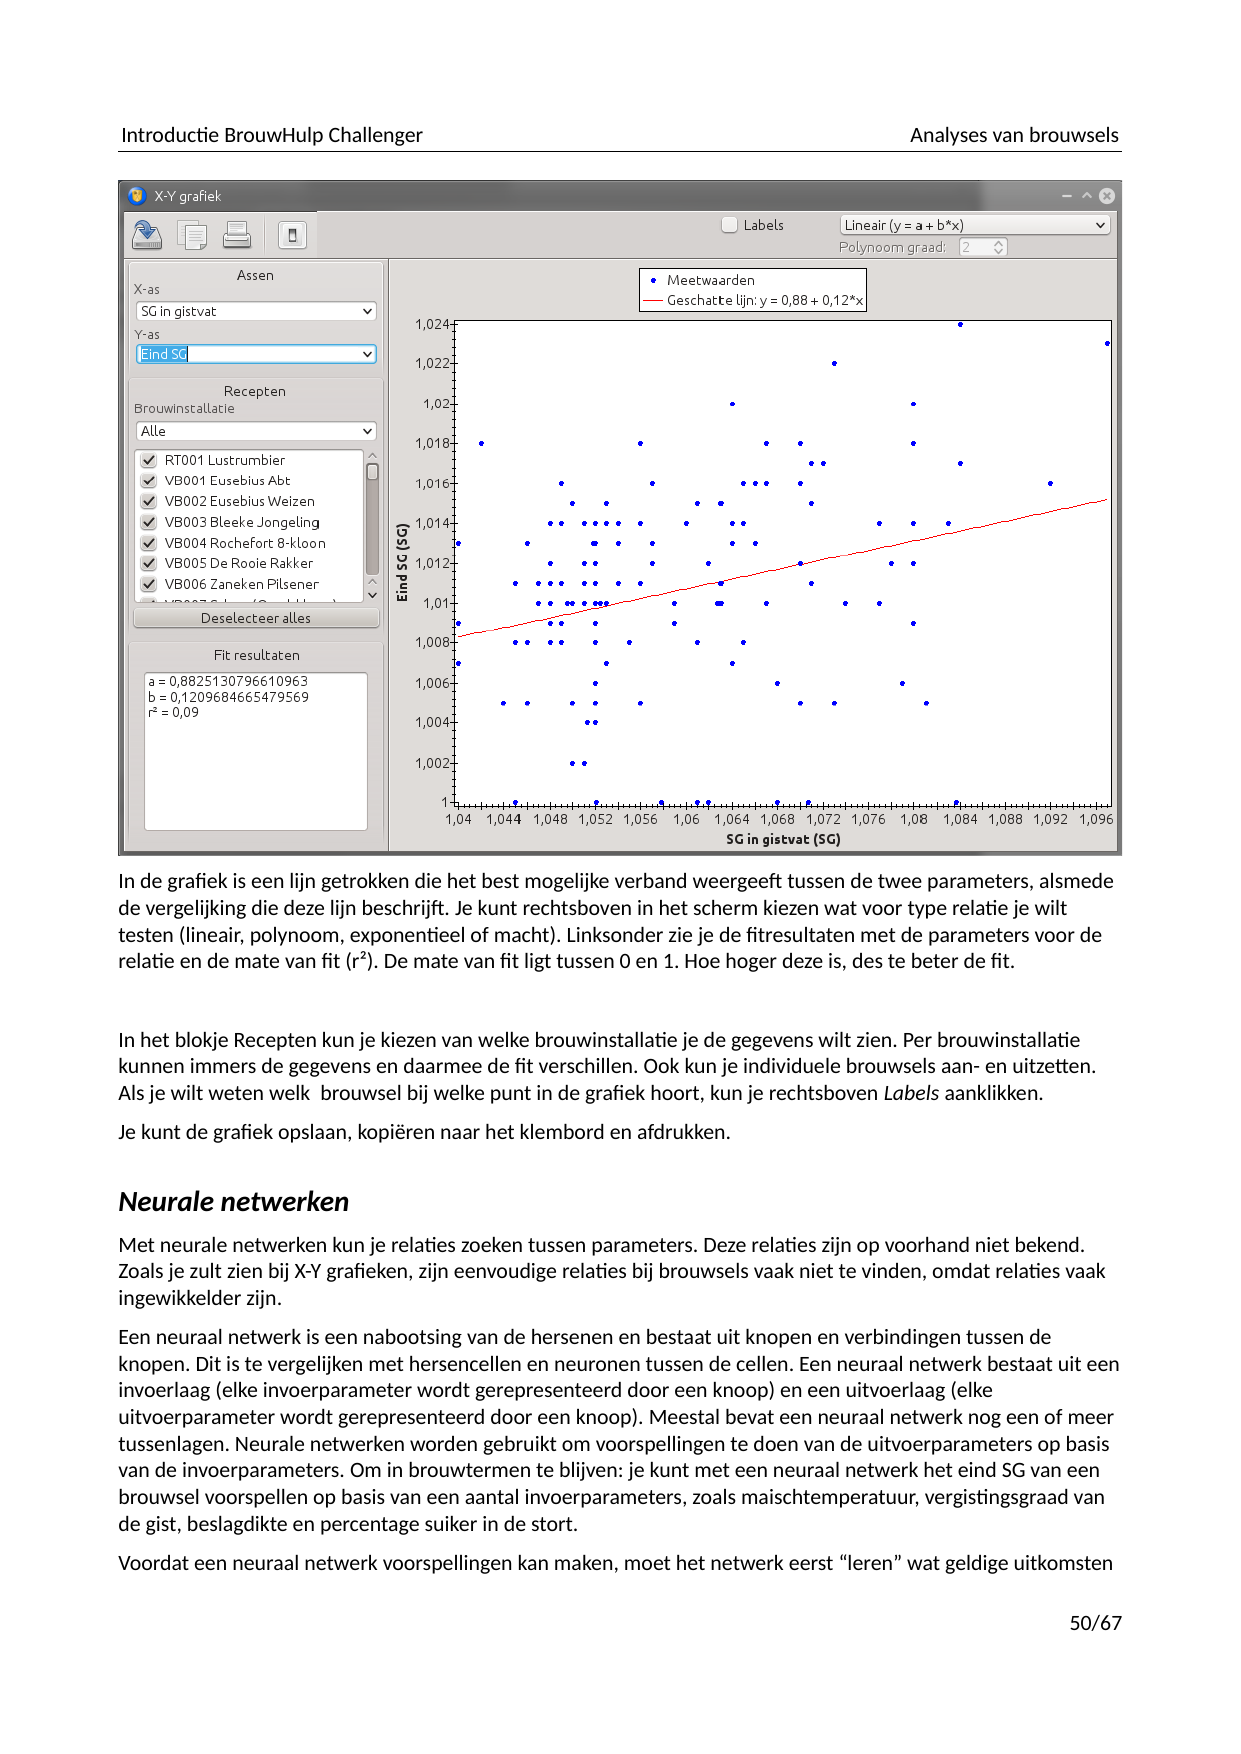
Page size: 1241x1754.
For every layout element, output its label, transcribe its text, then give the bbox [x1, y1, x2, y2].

text Voordat een neuraal netwerk voorspellingen kan maken, moet het netwerk eerst “leren” wat geldige uitkomsten [118, 1549, 1122, 1576]
text Je kunt de grafiek opslaan, kopiëren naar het klembord en afdrukken. [118, 1118, 1122, 1145]
text Met neurale netwerken kun je relaties zoeken tussen parameters. Deze relaties zijn op voorhand niet bekend. Zoals je zult zien bij X-Y grafieken, zijn eenvoudige relaties bij brouwsels vaak niet te vinden, omdat relaties vaak ingewikkelder zijn. [118, 1231, 1122, 1311]
picture [118, 180, 1123, 856]
text Een neuraal netwerk is een nabootsing van de hersenen en bestaat uit knopen en verbindingen tussen de knopen. Dit is te vergelijken met hersencellen en neuronen tussen de cellen. Een neuraal netwerk bestaat uit een invoerlaag (elke invoerparameter wordt gerepresenteerd door een knoop) en een uitvoerlaag (elke uitvoerparameter wordt gerepresenteerd door een knoop). Meestal bevat een neuraal netwerk nog een of meer tussenlagen. Neurale netwerken worden gebruikt om voorspellingen te doen van de uitvoerparameters op basis van de invoerparameters. Om in brouwtermen te blijven: je kunt met een neuraal netwerk het eind SG van een brouwsel voorspellen op basis van een aantal invoerparameters, zoals maischtemperatuur, vergistingsgraad van de gist, beslagdikte en percentage suiker in de stort. [118, 1323, 1122, 1537]
text In de grafiek is een lijn getrokken die het best mogelijke verband weergeeft tussen de twee parameters, alsmede de vergelijking die deze lijn beschrijft. Je kunt rechtsboven in het scherm kiezen wat voor type relatie je wilt testen (lineair, polynoom, exponentieel of macht). Linksonder zie je de fitresultaten met de parameters voor de relatie en de mate van fit (r²). De mate van fit ligt tussen 0 en 1. Hoe hoger deze is, des te beter de fit. [118, 868, 1122, 974]
subtitle Neurale netwerken [118, 1183, 1122, 1218]
text In het blokje Recepten kun je kiezen van welke brouwinstallatie je de gegevens wilt zien. Per brouwinstallatie kunnen immers de gegevens en daarmee de fit verschillen. Ook kun je individuele brouwsels aan- en uitzetten. Als je wilt weten welk brouwsel bij welke punt in de grafiek hoort, kun je rechtsboven Labels aanklikken. [118, 1026, 1122, 1106]
